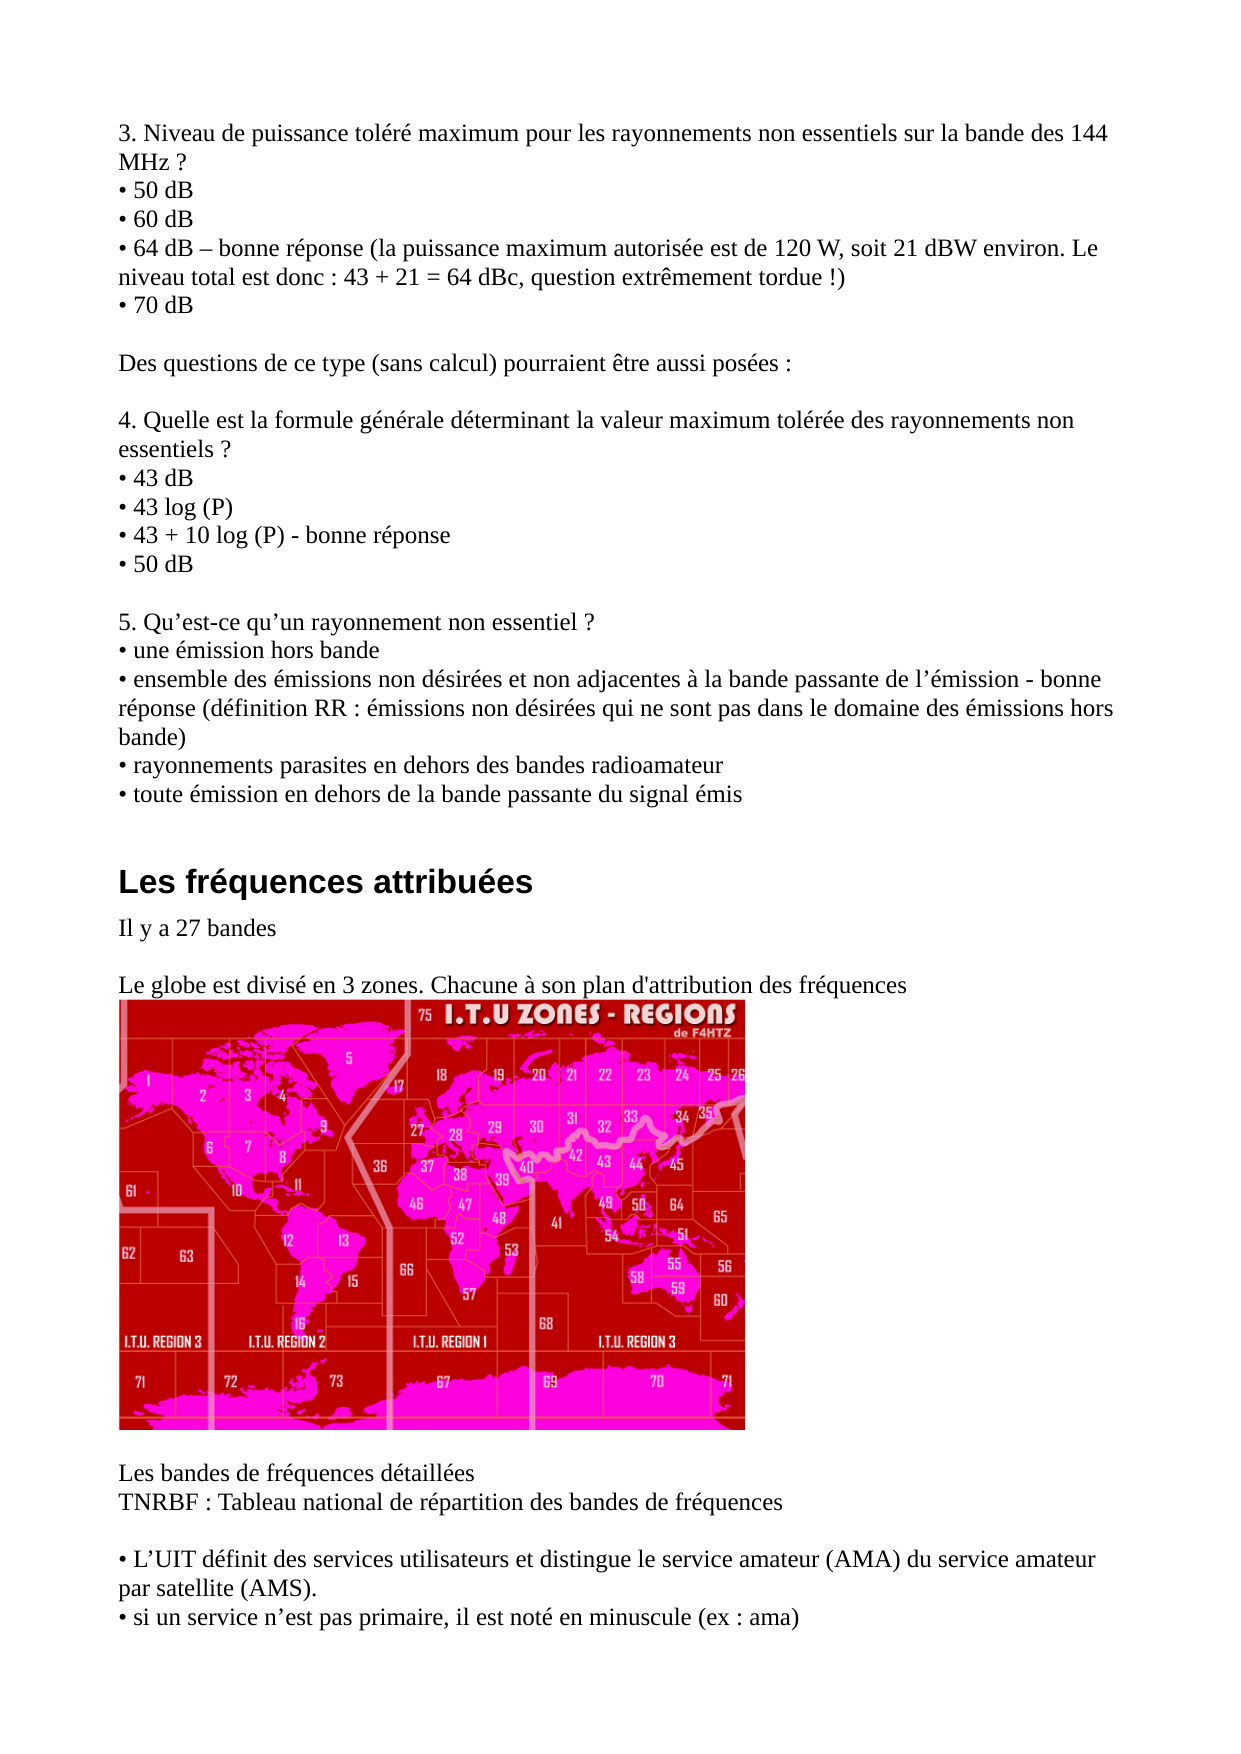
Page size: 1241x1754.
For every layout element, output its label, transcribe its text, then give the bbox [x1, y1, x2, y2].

text • 43 dB [118, 463, 1122, 492]
text • si un service n’est pas primaire, il est noté en minuscule (ex : ama) [118, 1602, 1122, 1631]
text • 64 dB – bonne réponse (la puissance maximum autorisée est de 120 W, soit 21 dBW environ. Le niveau total est donc : 43 + 21 = 64 dBc, question extrêmement tordue !) [118, 233, 1122, 291]
text 3. Niveau de puissance toléré maximum pour les rayonnements non essentiels sur la bande des 144 MHz ? [118, 118, 1122, 176]
text • toute émission en dehors de la bande passante du signal émis [118, 779, 1122, 808]
text • 50 dB [118, 549, 1122, 578]
text • 70 dB [118, 291, 1122, 319]
text • L’UIT définit des services utilisateurs et distingue le service amateur (AMA) du service amateur par satellite (AMS). [118, 1544, 1122, 1602]
text • 43 log (P) [118, 492, 1122, 521]
text Il y a 27 bandes [118, 913, 1122, 942]
text 4. Quelle est la formule générale déterminant la valeur maximum tolérée des rayonnements non essentiels ? [118, 406, 1122, 463]
text Le globe est divisé en 3 zones. Chacune à son plan d'attribution des fréquences [118, 971, 1122, 999]
text • 60 dB [118, 204, 1122, 233]
text • rayonnements parasites en dehors des bandes radioamateur [118, 751, 1122, 779]
text • ensemble des émissions non désirées et non adjacentes à la bande passante de l’émission - bonne réponse (définition RR : émissions non désirées qui ne sont pas dans le domaine des émissions hors bande) [118, 664, 1122, 751]
text Des questions de ce type (sans calcul) pourraient être aussi posées : [118, 348, 1122, 377]
picture [118, 999, 746, 1430]
text TNRBF : Tableau national de répartition des bandes de fréquences [118, 1487, 1122, 1516]
text • 50 dB [118, 176, 1122, 204]
text • une émission hors bande [118, 636, 1122, 664]
text • 43 + 10 log (P) - bonne réponse [118, 521, 1122, 549]
text 5. Qu’est-ce qu’un rayonnement non essentiel ? [118, 607, 1122, 636]
subtitle Les fréquences attribuées [118, 862, 1122, 901]
text Les bandes de fréquences détaillées [118, 1458, 1122, 1487]
